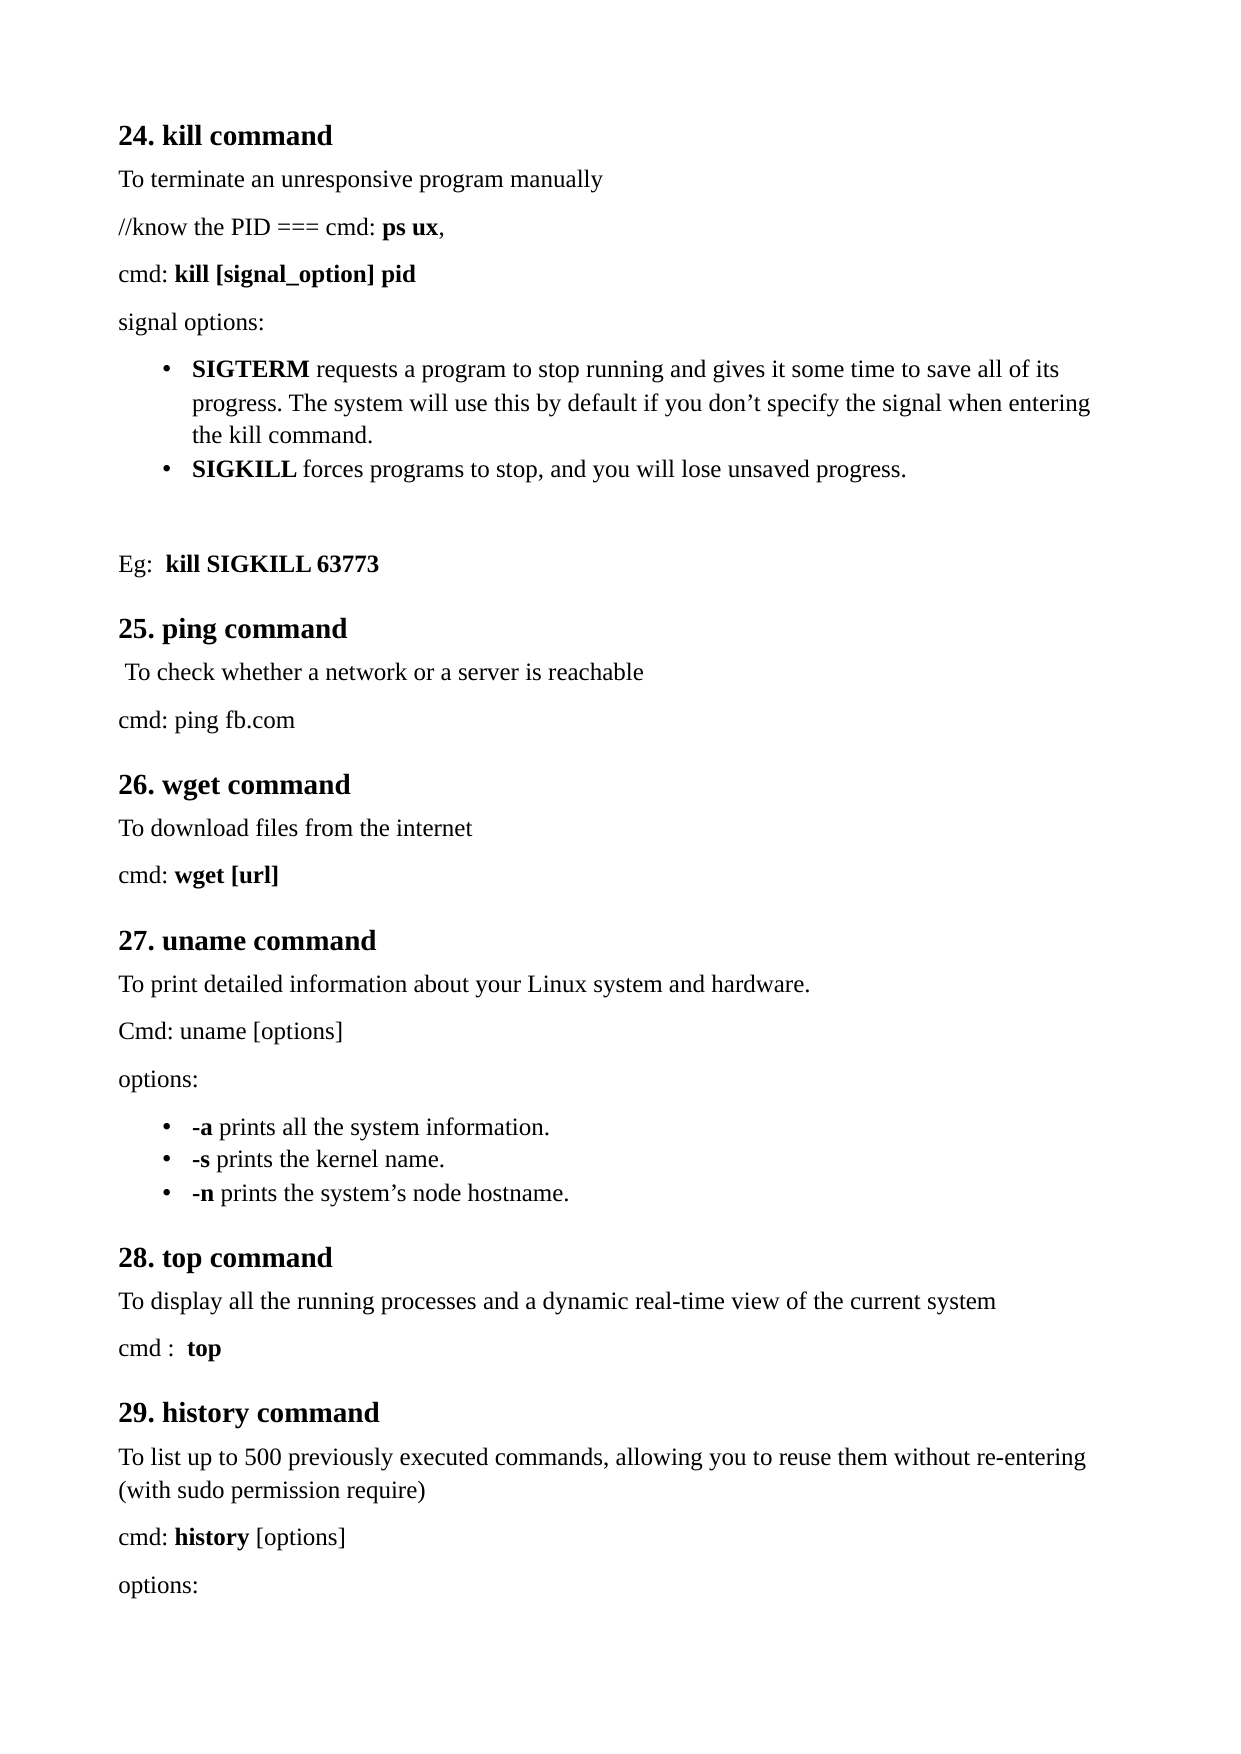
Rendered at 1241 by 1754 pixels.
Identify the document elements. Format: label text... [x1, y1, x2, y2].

text cmd: wget [url] [118, 861, 1122, 889]
text To print detailed information about your Linux system and hardware. [118, 969, 1122, 997]
text To display all the running processes and a dynamic real-time view of the current system [118, 1286, 1122, 1314]
text To list up to 500 previously executed commands, allowing you to reuse them without re-entering (with sudo permission require) [118, 1442, 1122, 1503]
list SIGTERM requests a program to stop running and gives it some time to save all of its progress. The system will use this by default if you don’t specify the signal when entering the kill command. [162, 354, 1122, 449]
subtitle 25. ping command [118, 611, 1122, 644]
text To download files from the internet [118, 813, 1122, 842]
list SIGKILL forces programs to stop, and you will lose unsaved progress. [162, 454, 1122, 482]
text cmd: history [options] [118, 1522, 1122, 1551]
subtitle 29. history command [118, 1396, 1122, 1429]
list -s prints the kernel name. [162, 1144, 1122, 1173]
text To check whether a network or a server is reachable [118, 657, 1122, 686]
list -a prints all the system information. [162, 1112, 1122, 1140]
subtitle 28. top command [118, 1240, 1122, 1273]
subtitle 26. wget command [118, 767, 1122, 800]
text cmd: kill [signal_option] pid [118, 259, 1122, 288]
subtitle 27. uname command [118, 923, 1122, 956]
text signal options: [118, 307, 1122, 336]
text cmd : top [118, 1333, 1122, 1362]
list -n prints the system’s node hostname. [162, 1178, 1122, 1206]
text options: [118, 1570, 1122, 1599]
text Cmd: uname [options] [118, 1016, 1122, 1045]
text cmd: ping fb.com [118, 705, 1122, 733]
text Eg: kill SIGKILL 63773 [118, 549, 1122, 578]
text To terminate an unresponsive program manually [118, 164, 1122, 193]
text options: [118, 1064, 1122, 1093]
subtitle 24. kill command [118, 118, 1122, 152]
text //know the PID === cmd: ps ux, [118, 212, 1122, 241]
